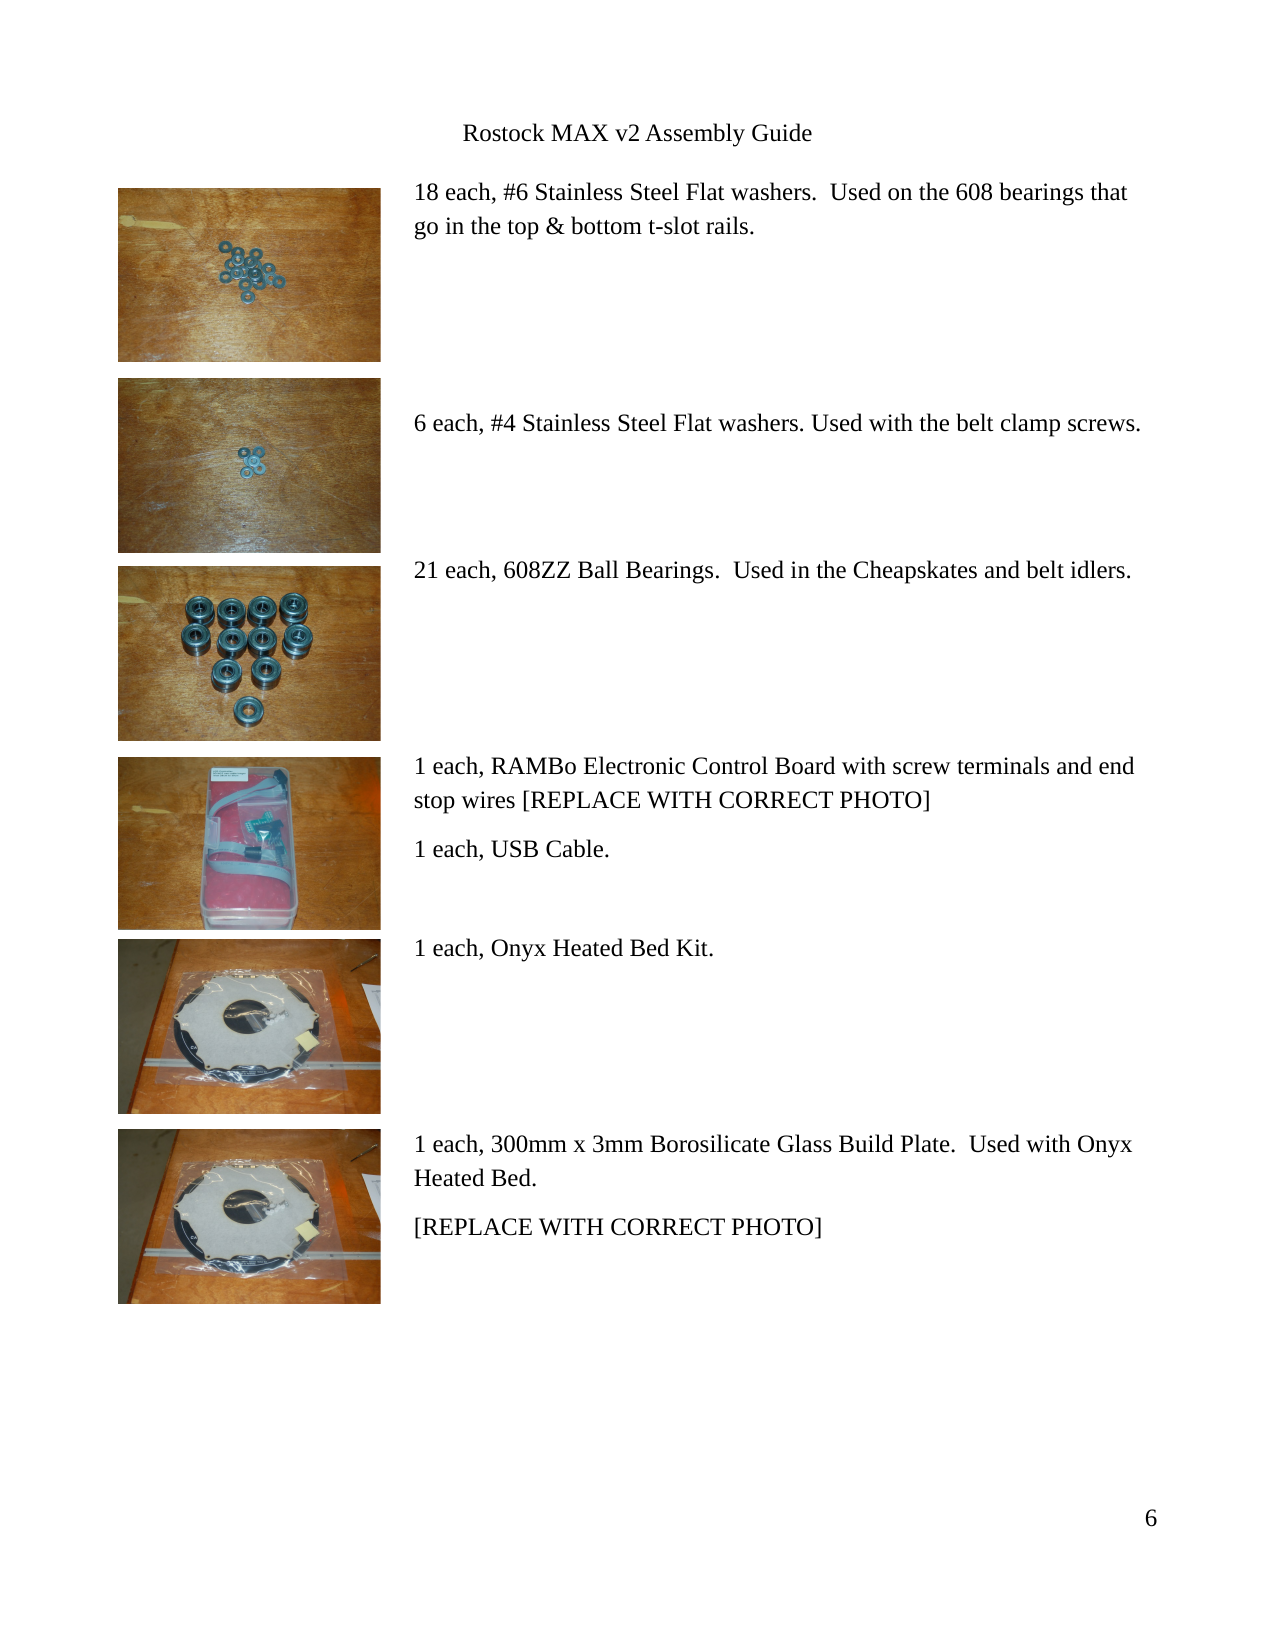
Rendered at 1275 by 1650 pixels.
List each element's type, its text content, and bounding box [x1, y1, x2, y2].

text 18 each, #6 Stainless Steel Flat washers. Used on the 608 bearings that go in the top & bottom t-slot rails. [118, 177, 1157, 240]
text 1 each, 300mm x 3mm Borosilicate Glass Build Plate. Used with Onyx Heated Bed. [381, 1129, 1157, 1192]
picture [118, 939, 381, 1114]
picture [118, 378, 381, 553]
text 21 each, 608ZZ Ball Bearings. Used in the Cheapskates and belt idlers. [118, 555, 1157, 583]
text 1 each, Onyx Heated Bed Kit. [118, 933, 1157, 961]
text 1 each, RAMBo Electronic Control Board with screw terminals and end stop wires [REPLACE WITH CORRECT PHOTO] [118, 751, 1157, 814]
text 1 each, USB Cable. [381, 834, 1157, 863]
picture [118, 566, 381, 741]
text 6 each, #4 Stainless Steel Flat washers. Used with the belt clamp screws. [381, 408, 1157, 436]
text [REPLACE WITH CORRECT PHOTO] [381, 1212, 1157, 1241]
picture [118, 188, 381, 362]
picture [118, 1129, 381, 1304]
picture [118, 757, 381, 930]
